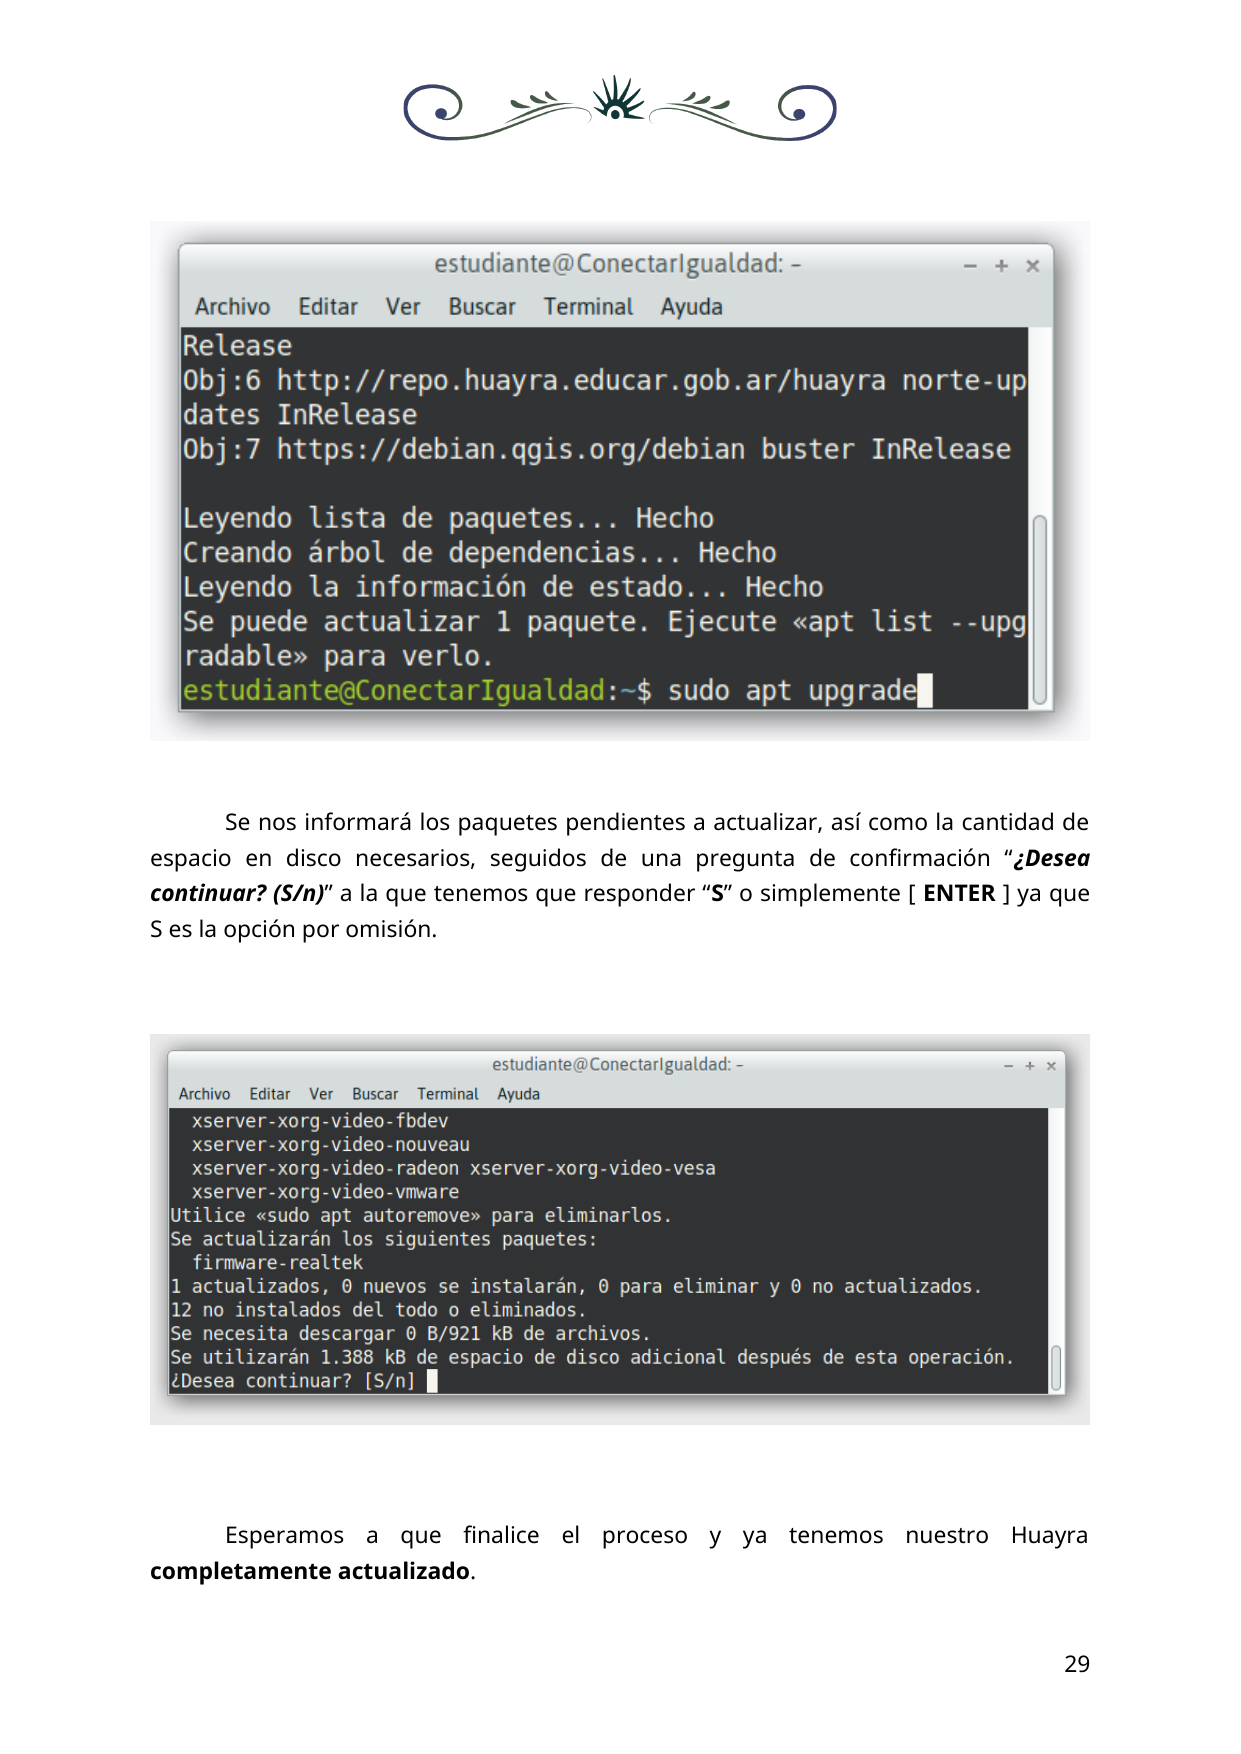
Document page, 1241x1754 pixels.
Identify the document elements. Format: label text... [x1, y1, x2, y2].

picture [150, 1034, 1091, 1425]
text Se nos informará los paquetes pendientes a actualizar, así como la cantidad de espacio en disco necesarios, seguidos de una pregunta de confirmación “¿Desea continuar? (S/n)” a la que tenemos que responder “S” o simplemente [ ENTER ] ya que S es la opción por omisión. [150, 806, 1090, 944]
picture [150, 221, 1091, 741]
picture [403, 75, 837, 141]
text Esperamos a que finalice el proceso y ya tenemos nuestro Huayra completamente actualizado. [150, 1519, 1090, 1586]
